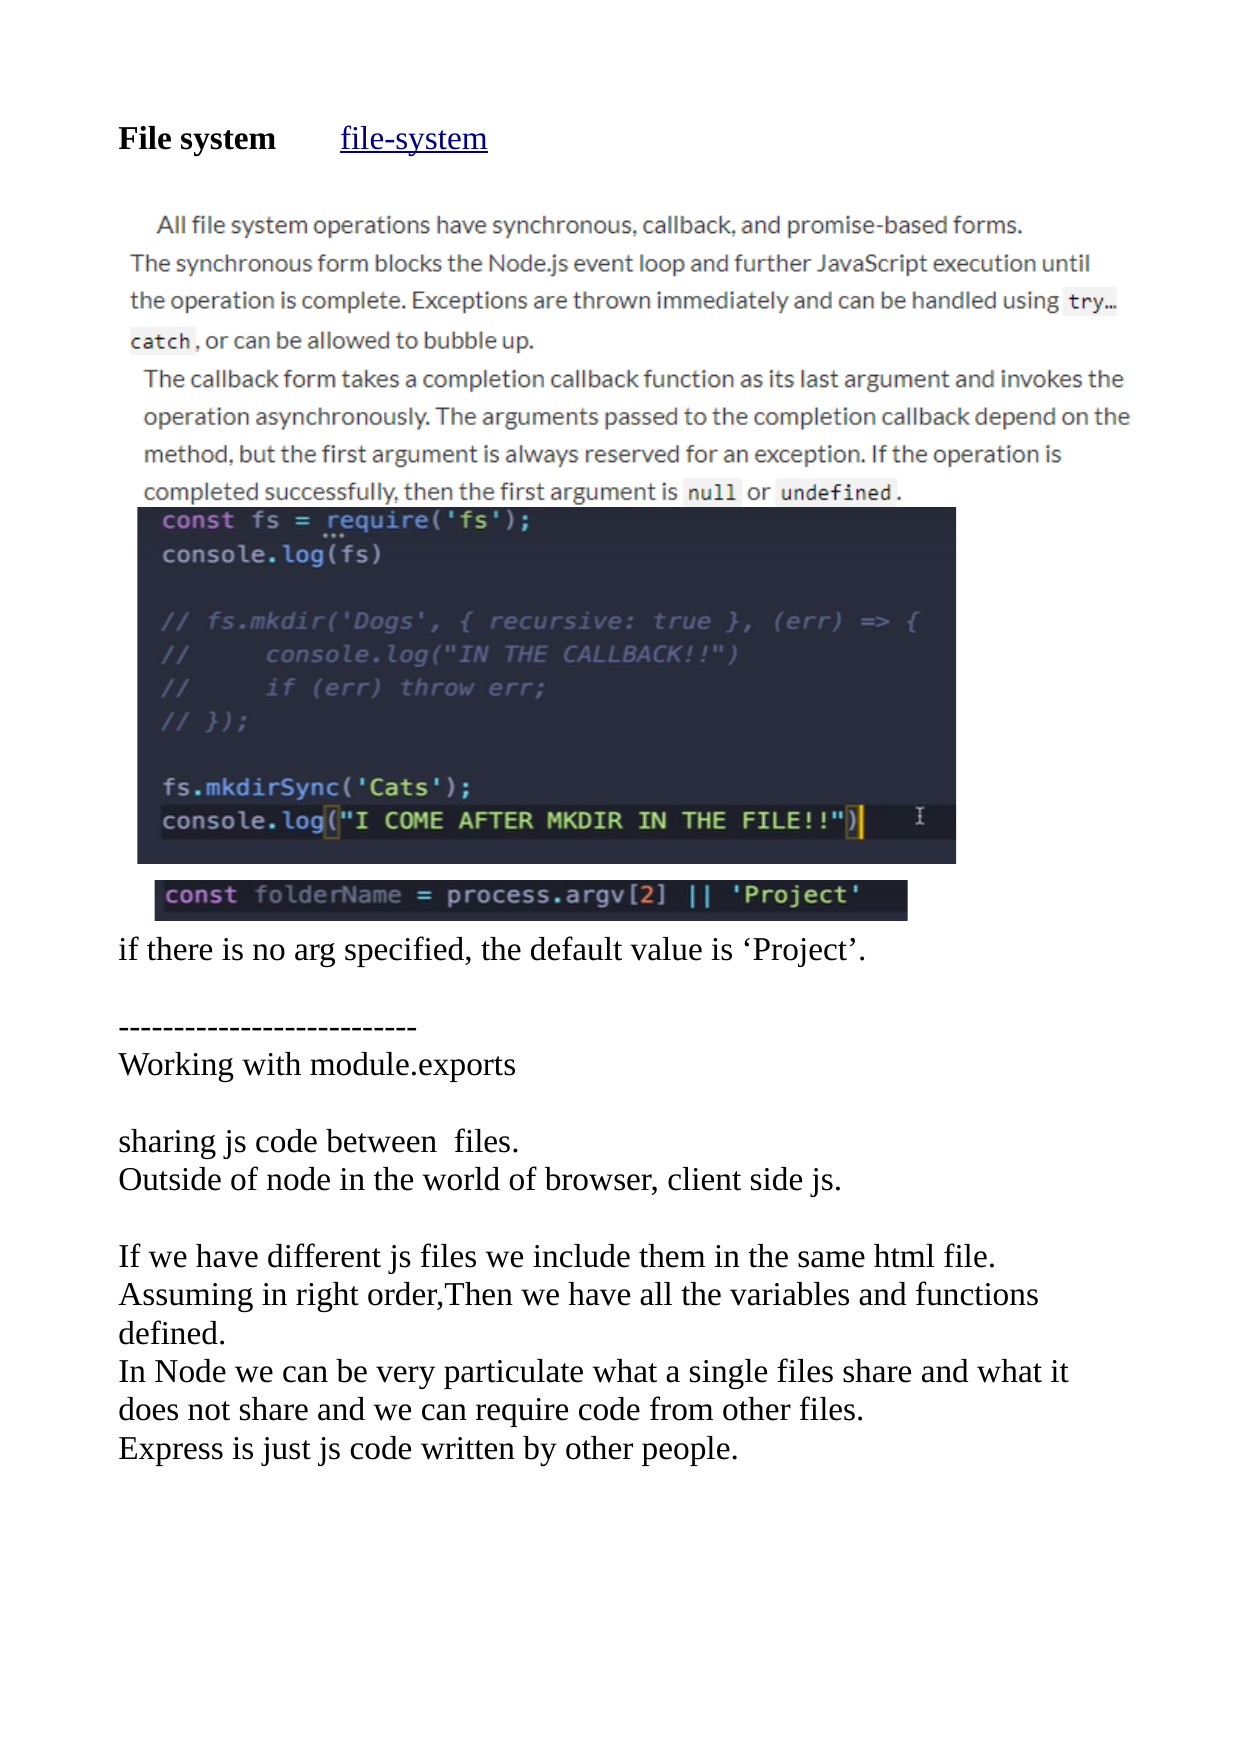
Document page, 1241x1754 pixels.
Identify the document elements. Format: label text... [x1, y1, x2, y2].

text Assuming in right order,Then we have all the variables and functions defined. [118, 1274, 1122, 1351]
text Working with module.exports [118, 1044, 1122, 1083]
picture [136, 364, 1132, 864]
picture [154, 880, 908, 921]
text sharing js code between files. [118, 1121, 1122, 1159]
text --------------------------- [118, 1006, 1122, 1044]
text File system file-system [118, 118, 1122, 156]
text In Node we can be very particulate what a single files share and what it does not share and we can require code from other files. [118, 1351, 1122, 1428]
text Outside of node in the world of browser, client side js. [118, 1159, 1122, 1198]
text If we have different js files we include them in the same html file. [118, 1236, 1122, 1274]
picture [118, 194, 1123, 355]
text if there is no arg specified, the default value is ‘Project’. [118, 929, 1122, 968]
text Express is just js code written by other people. [118, 1428, 1122, 1466]
